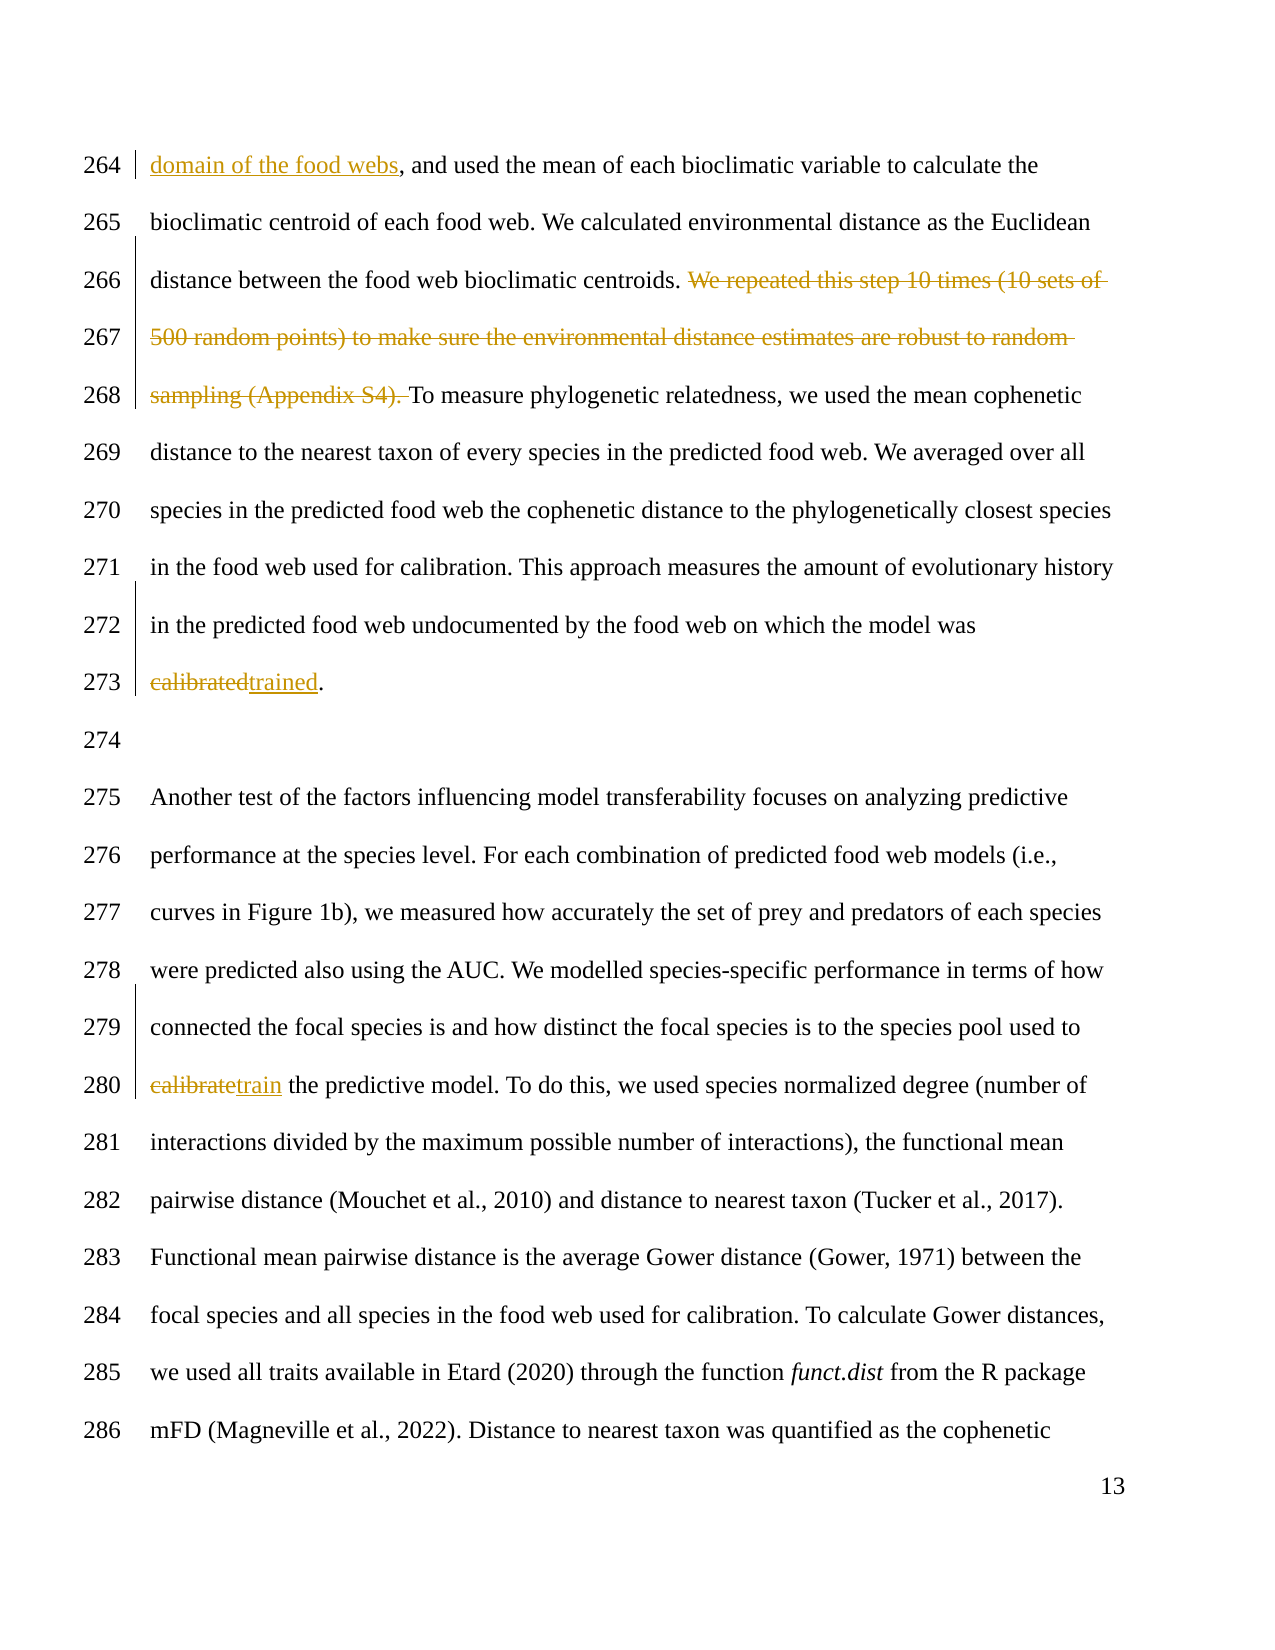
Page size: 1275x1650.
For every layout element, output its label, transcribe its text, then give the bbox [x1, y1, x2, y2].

text To explore factors influencing model transferability, we assessed the performance of models to predict each food web using three distance measures: geographic distance, environmental dissimilarity, and phylogenetic relatedness. We measured geographic distance as the great-circle distance distance between the polygon centroid delimiting the spatial domain of each food web. Environmental dissimilarity was quantified using all 19 bioclimatic variables in WorldClim (Hijmans, 2021). We extracted the bioclimatic data for all pixels (10’ resolution) falling within the spatial domain of the food webs, and used the mean of each bioclimatic variable to calculate the bioclimatic centroid of each food web. We calculated environmental distance as the Euclidean distance between the food web bioclimatic centroids. To measure phylogenetic relatedness, we used the mean cophenetic distance to the nearest taxon of every species in the predicted food web. We averaged over all species in the predicted food web the cophenetic distance to the phylogenetically closest species in the food web used for calibration. This approach measures the amount of evolutionary history in the predicted food web undocumented by the food web on which the model was trained. [150, 150, 1125, 696]
text Another test of the factors influencing model transferability focuses on analyzing predictive performance at the species level. For each combination of predicted food web models (i.e., curves in Figure 1b), we measured how accurately the set of prey and predators of each species were predicted also using the AUC. We modelled species-specific performance in terms of how connected the focal species is and how distinct the focal species is to the species pool used to train the predictive model. To do this, we used species normalized degree (number of interactions divided by the maximum possible number of interactions), the functional mean pairwise distance (Mouchet et al., 2010) and distance to nearest taxon (Tucker et al., 2017). Functional mean pairwise distance is the average Gower distance (Gower, 1971) between the focal species and all species in the food web used for calibration. To calculate Gower distances, we used all traits available in Etard (2020) through the function funct.dist from the R package mFD (Magneville et al., 2022). Distance to nearest taxon was quantified as the cophenetic [150, 782, 1125, 1444]
